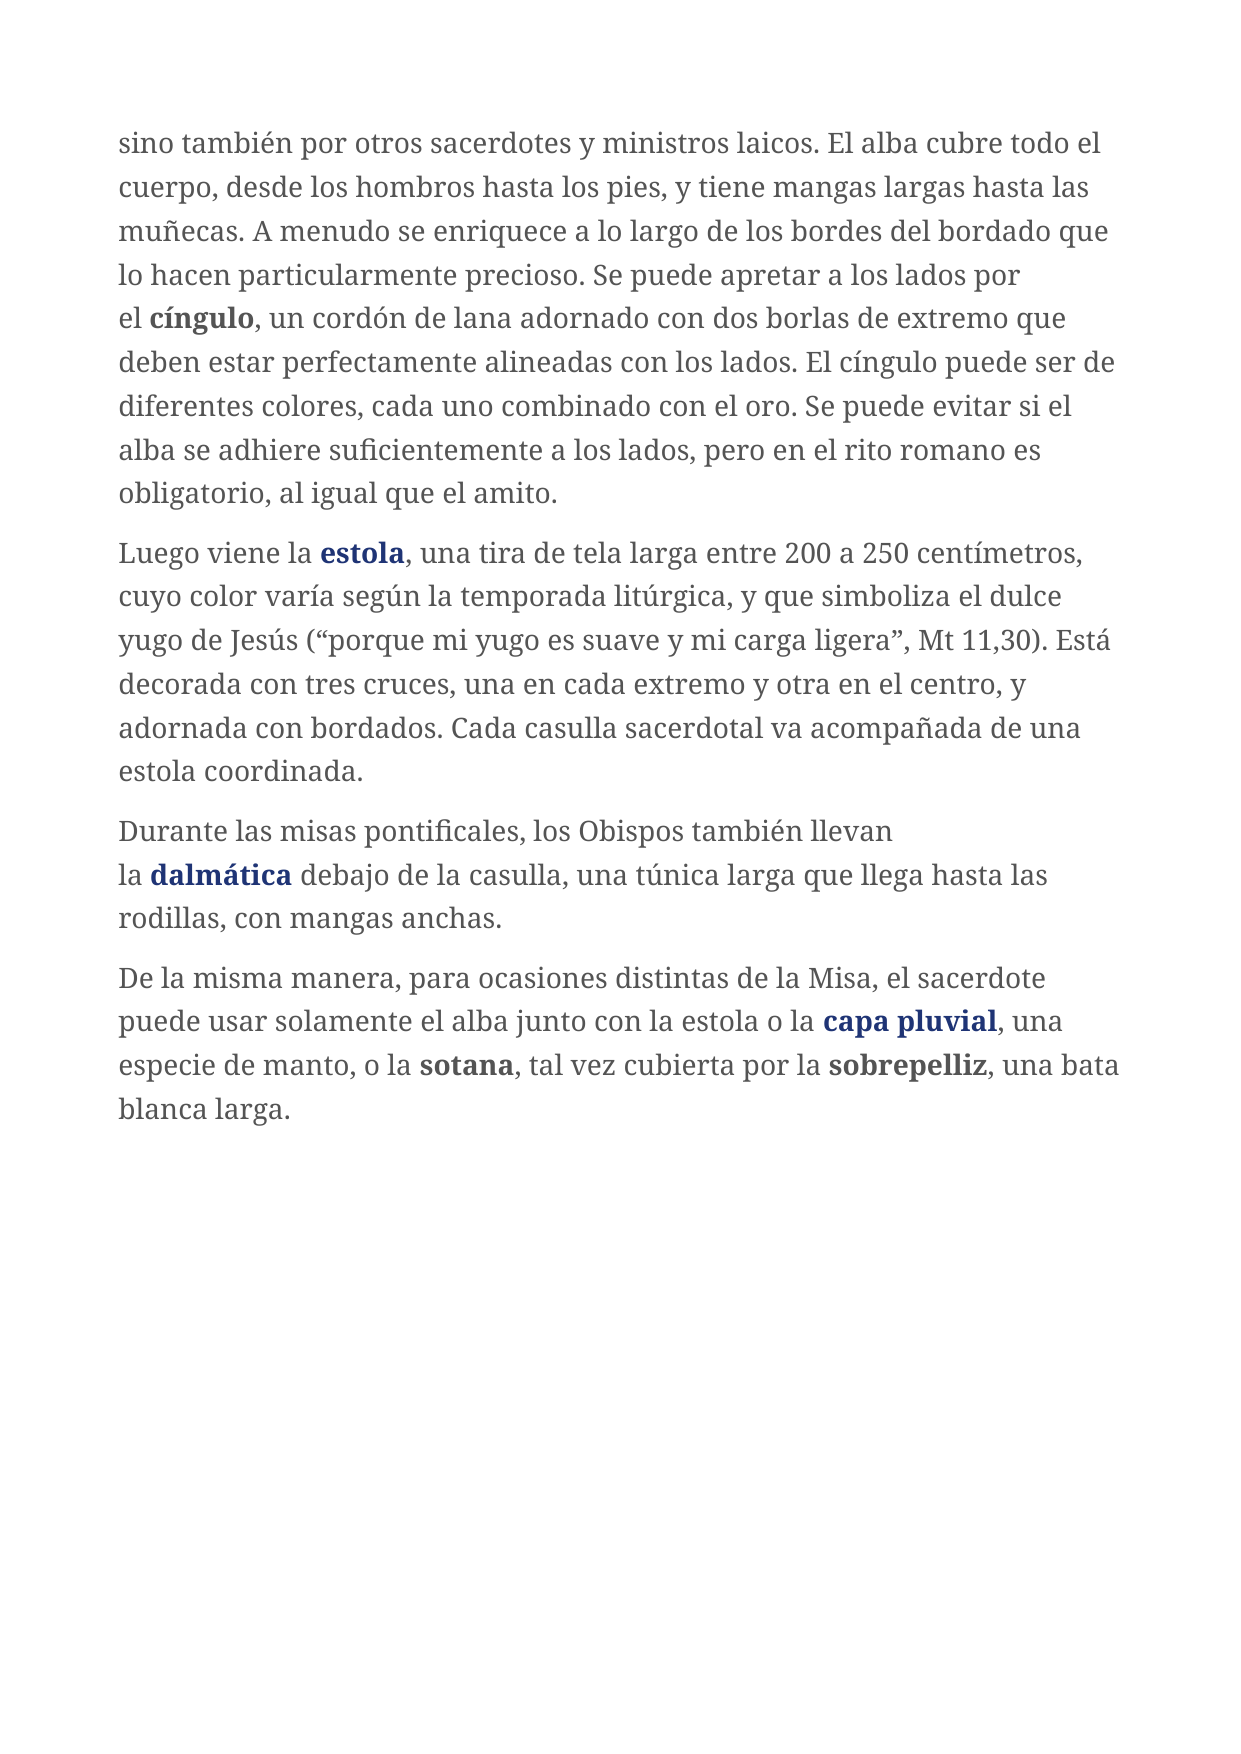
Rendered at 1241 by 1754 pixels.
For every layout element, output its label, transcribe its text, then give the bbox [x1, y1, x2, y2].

text Durante las misas pontificales, los Obispos también llevan la dalmática debajo de la casulla, una túnica larga que llega hasta las rodillas, con mangas anchas. [118, 806, 1122, 937]
text Luego viene la estola, una tira de tela larga entre 200 a 250 centímetros, cuyo color varía según la temporada litúrgica, y que simboliza el dulce yugo de Jesús (“porque mi yugo es suave y mi carga ligera”, Mt 11,30). Está decorada con tres cruces, una en cada extremo y otra en el centro, y adornada con bordados. Cada casulla sacerdotal va acompañada de una estola coordinada. [118, 527, 1122, 790]
text De la misma manera, para ocasiones distintas de la Misa, el sacerdote puede usar solamente el alba junto con la estola o la capa pluvial, una especie de manto, o la sotana, tal vez cubierta por la sobrepelliz, una bata blanca larga. [118, 952, 1122, 1127]
text sino también por otros sacerdotes y ministros laicos. El alba cubre todo el cuerpo, desde los hombros hasta los pies, y tiene mangas largas hasta las muñecas. A menudo se enriquece a lo largo de los bordes del bordado que lo hacen particularmente precioso. Se puede apretar a los lados por el cíngulo, un cordón de lana adornado con dos borlas de extremo que deben estar perfectamente alineadas con los lados. El cíngulo puede ser de diferentes colores, cada uno combinado con el oro. Se puede evitar si el alba se adhiere suficientemente a los lados, pero en el rito romano es obligatorio, al igual que el amito. [118, 118, 1122, 512]
